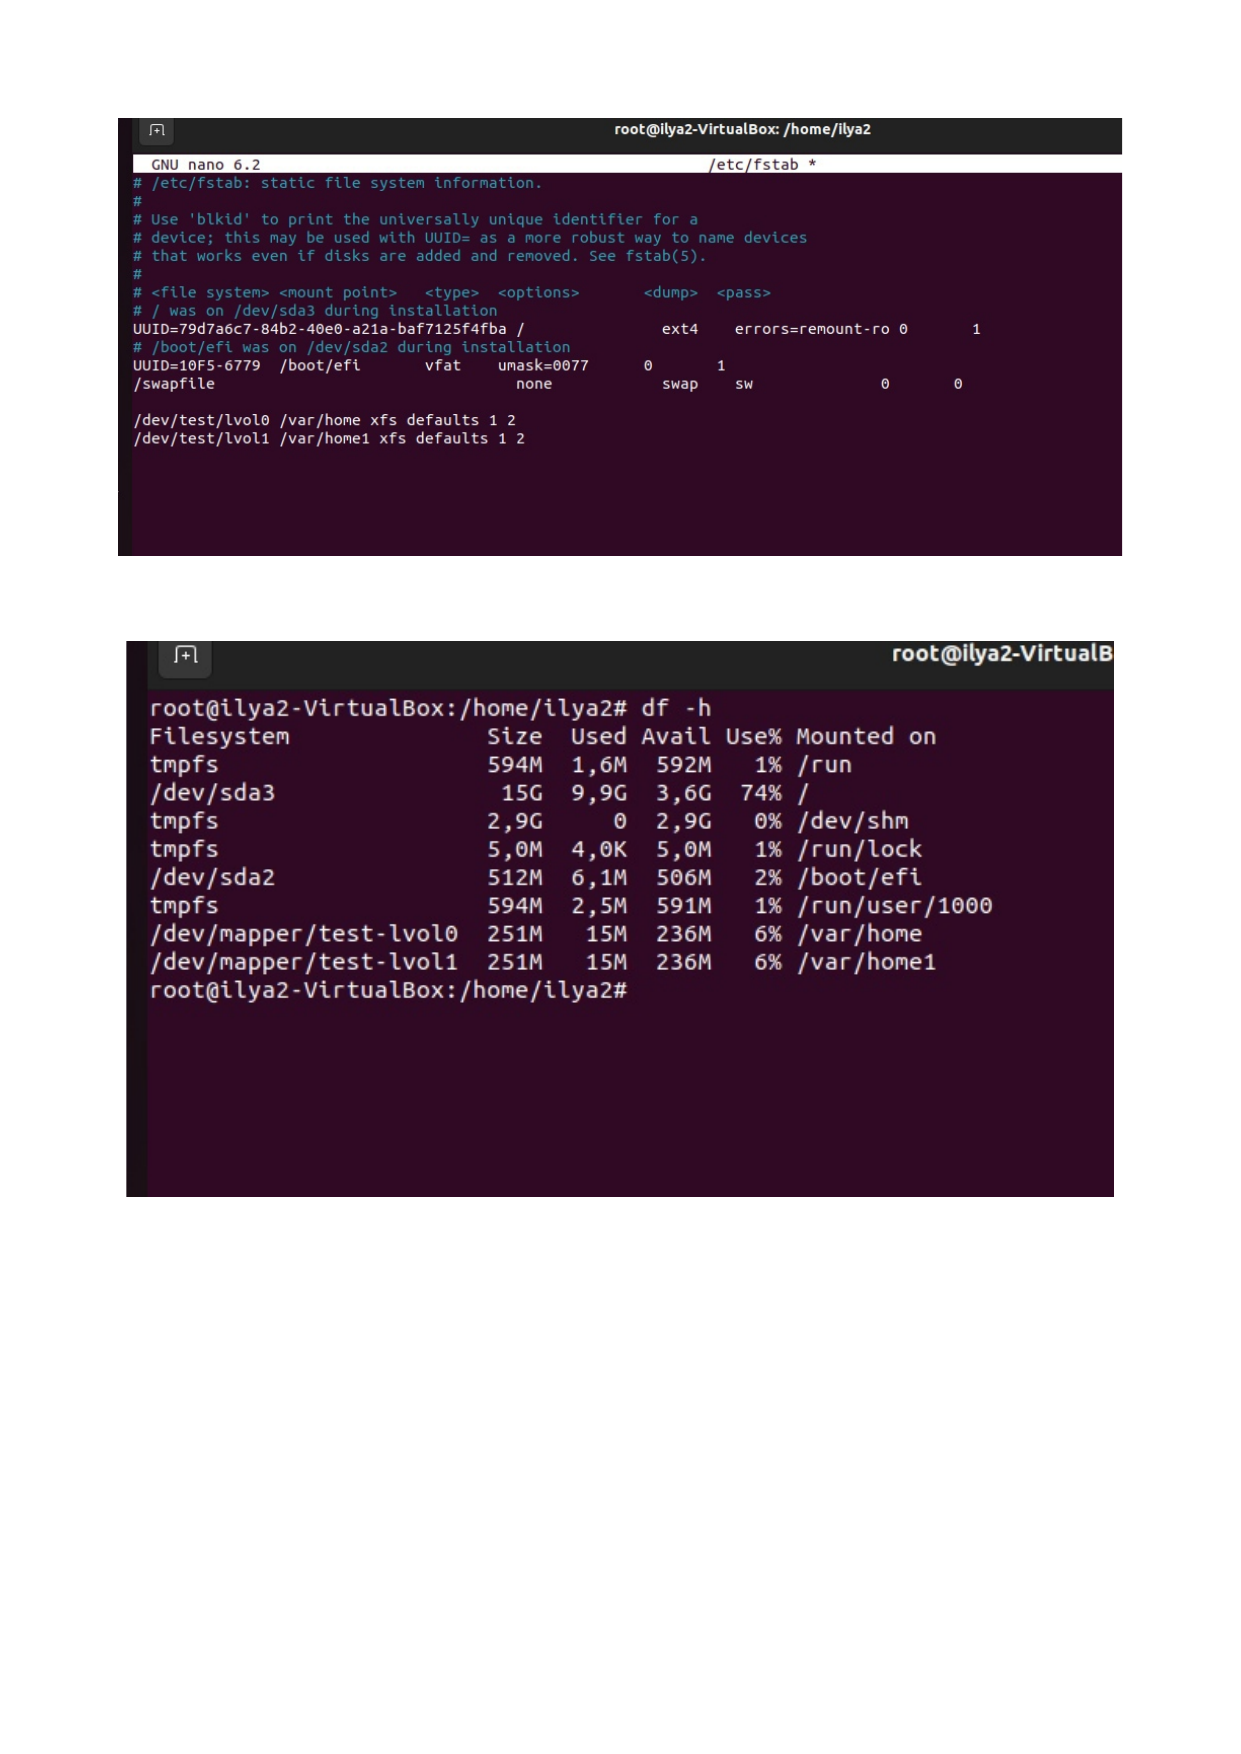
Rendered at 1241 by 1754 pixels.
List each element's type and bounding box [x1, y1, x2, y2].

picture [118, 118, 1123, 556]
picture [126, 641, 1114, 1197]
